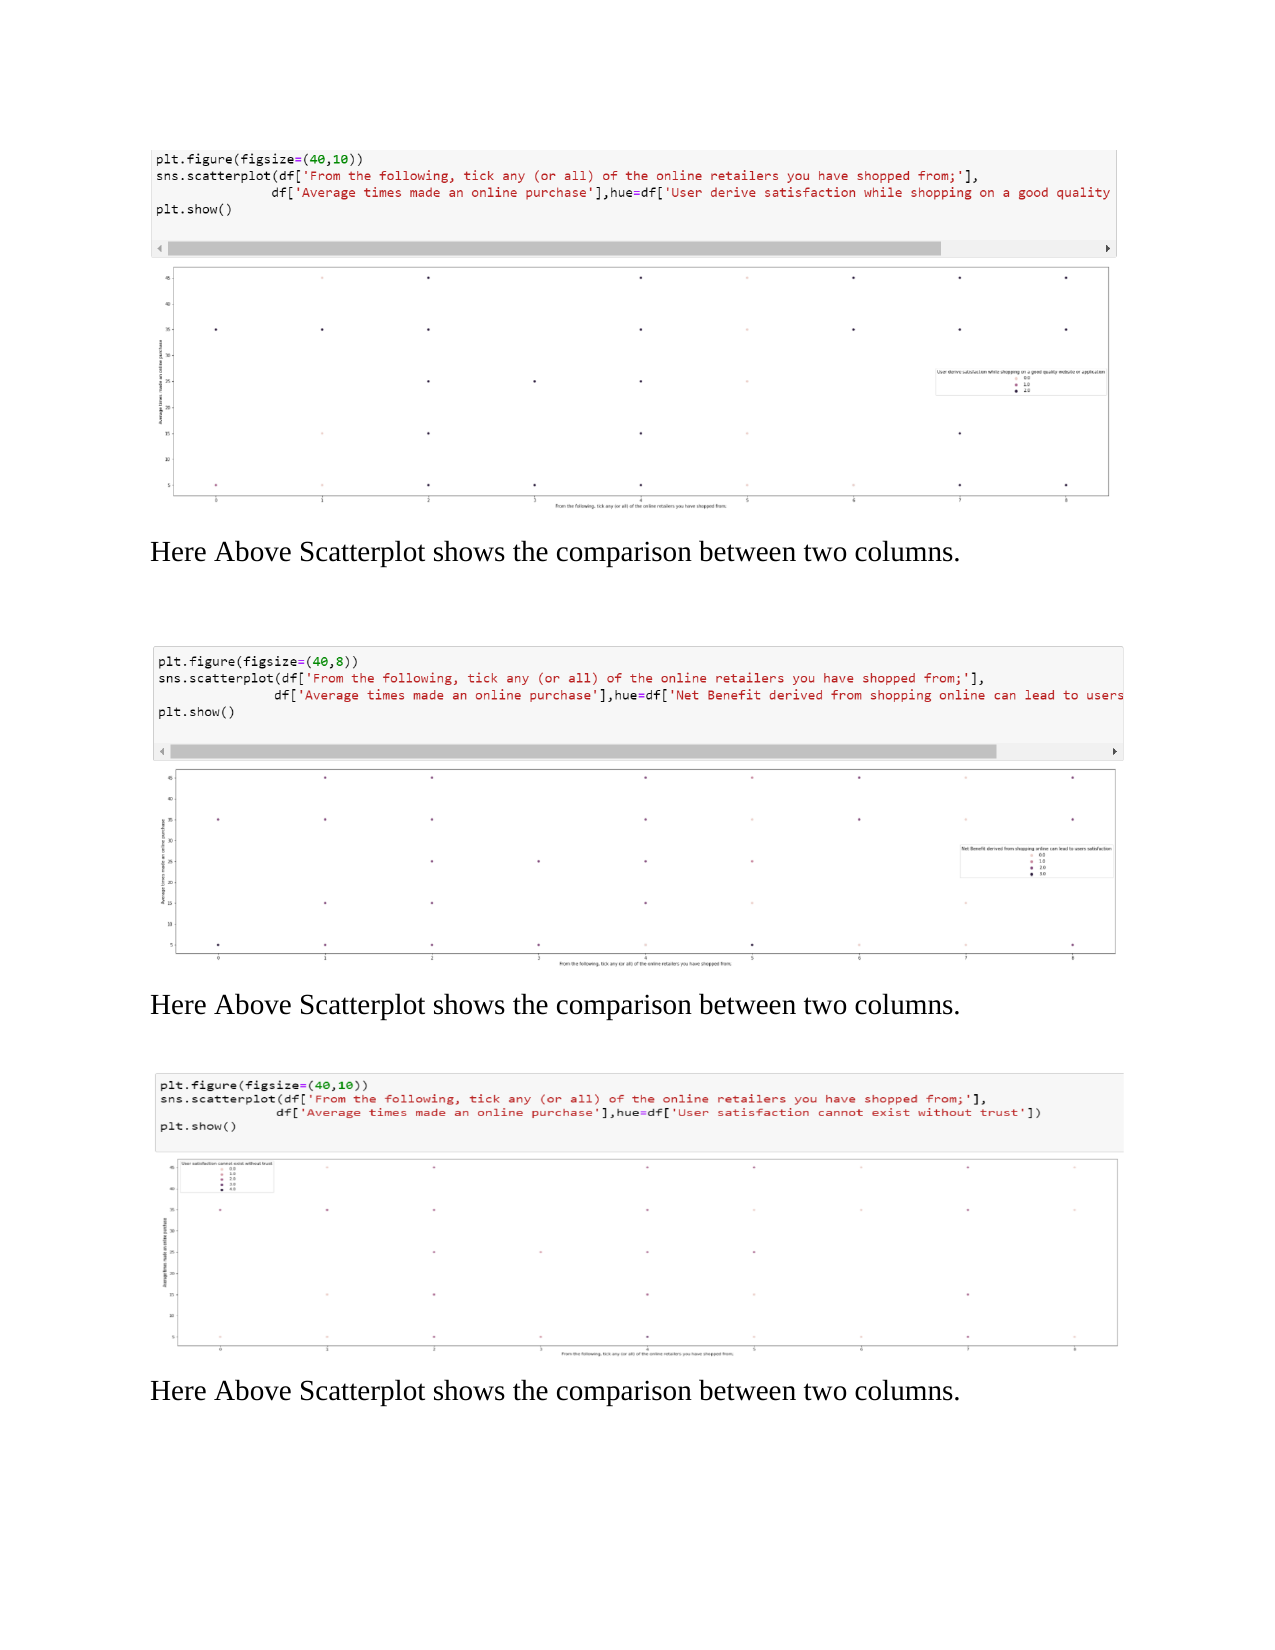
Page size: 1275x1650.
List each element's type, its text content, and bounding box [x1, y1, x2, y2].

text Here Above Scatterplot shows the comparison between two columns. [150, 534, 1125, 567]
text Here Above Scatterplot shows the comparison between two columns. [150, 1373, 1125, 1407]
text Here Above Scatterplot shows the comparison between two columns. [150, 987, 1125, 1021]
